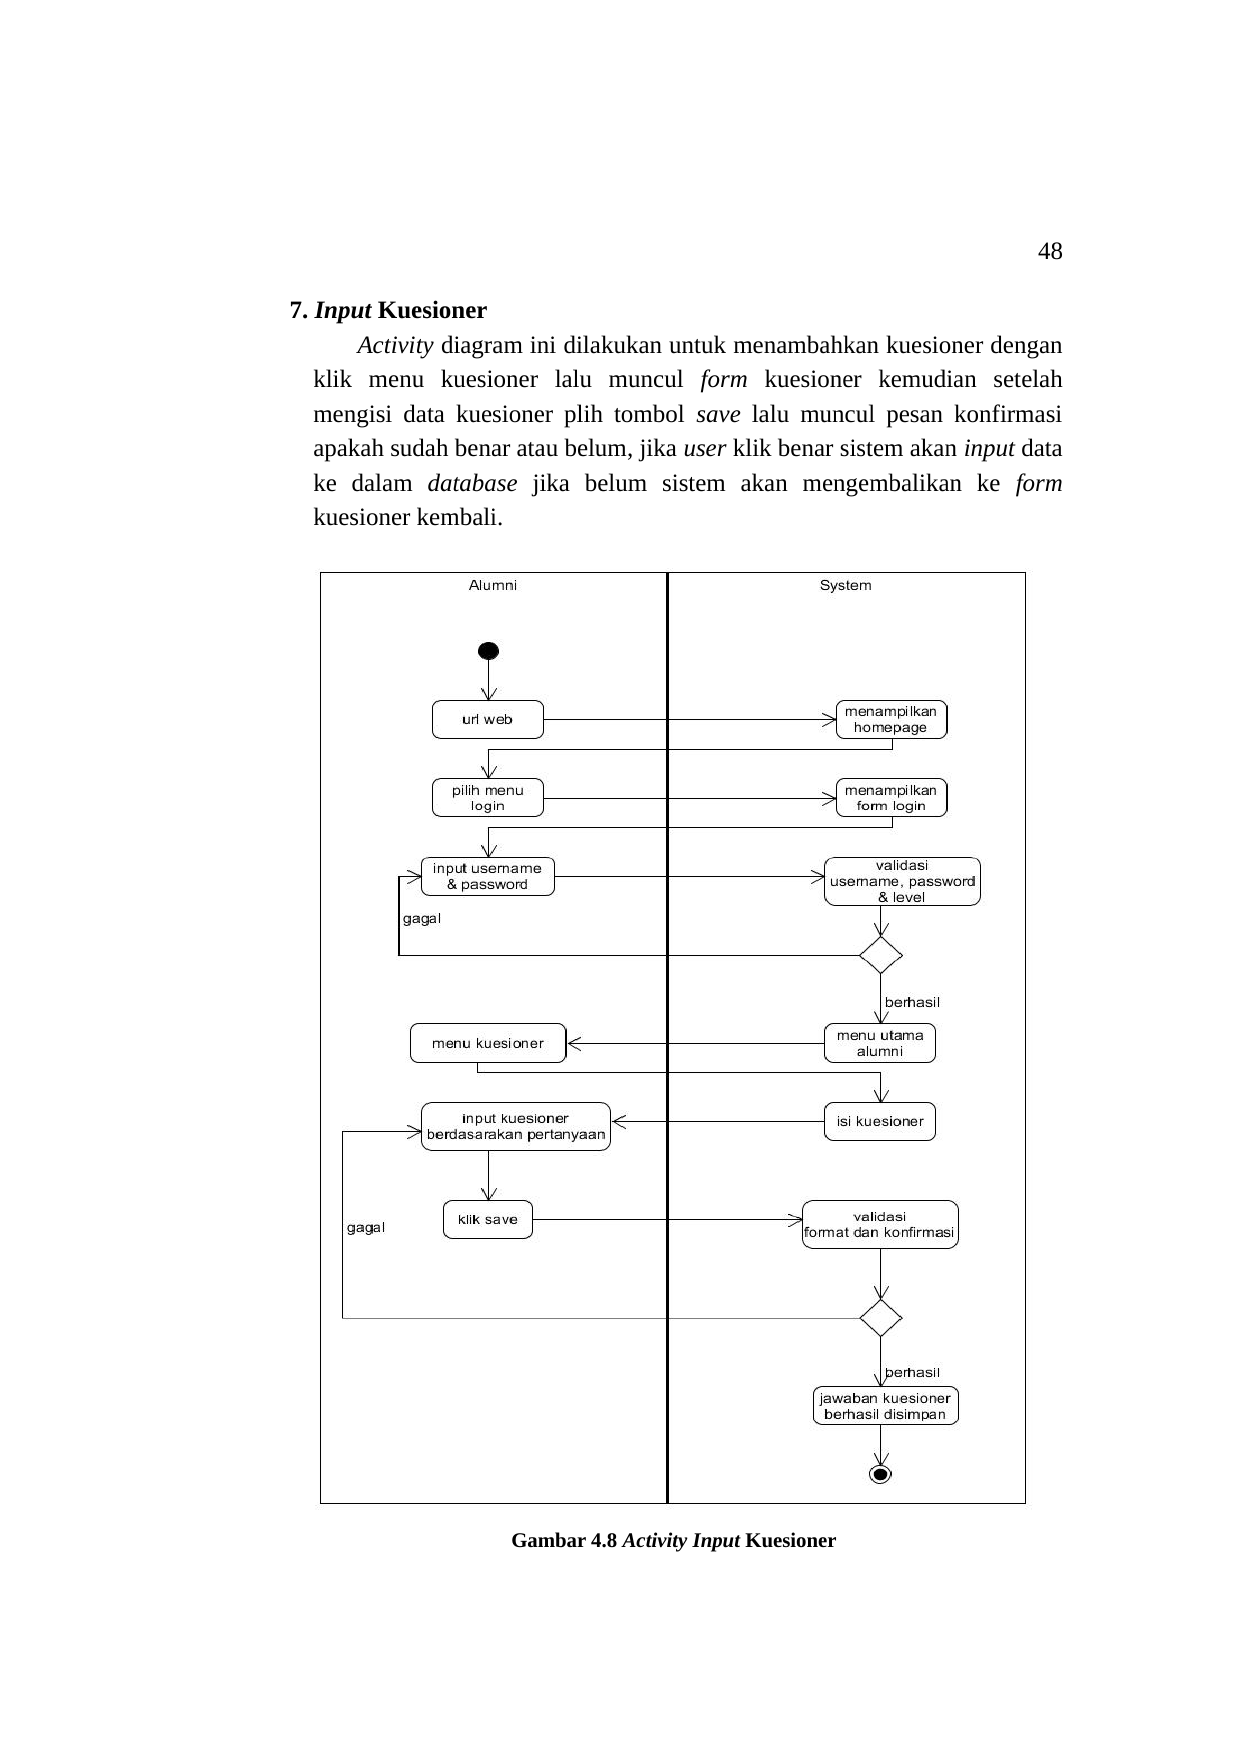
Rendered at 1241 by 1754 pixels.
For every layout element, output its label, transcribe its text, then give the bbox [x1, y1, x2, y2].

text 7. Input Kuesioner [289, 295, 1063, 324]
picture [298, 553, 1049, 1523]
text Gambar 4.8 Activity Input Kuesioner [299, 1523, 1049, 1552]
text [299, 541, 1049, 553]
text Activity diagram ini dilakukan untuk menambahkan kuesioner dengan klik menu kuesioner lalu muncul form kuesioner kemudian setelah mengisi data kuesioner plih tombol save lalu muncul pesan konfirmasi apakah sudah benar atau belum, jika user klik benar sistem akan input data ke dalam database jika belum sistem akan mengembalikan ke form kuesioner kembali. [313, 330, 1063, 531]
